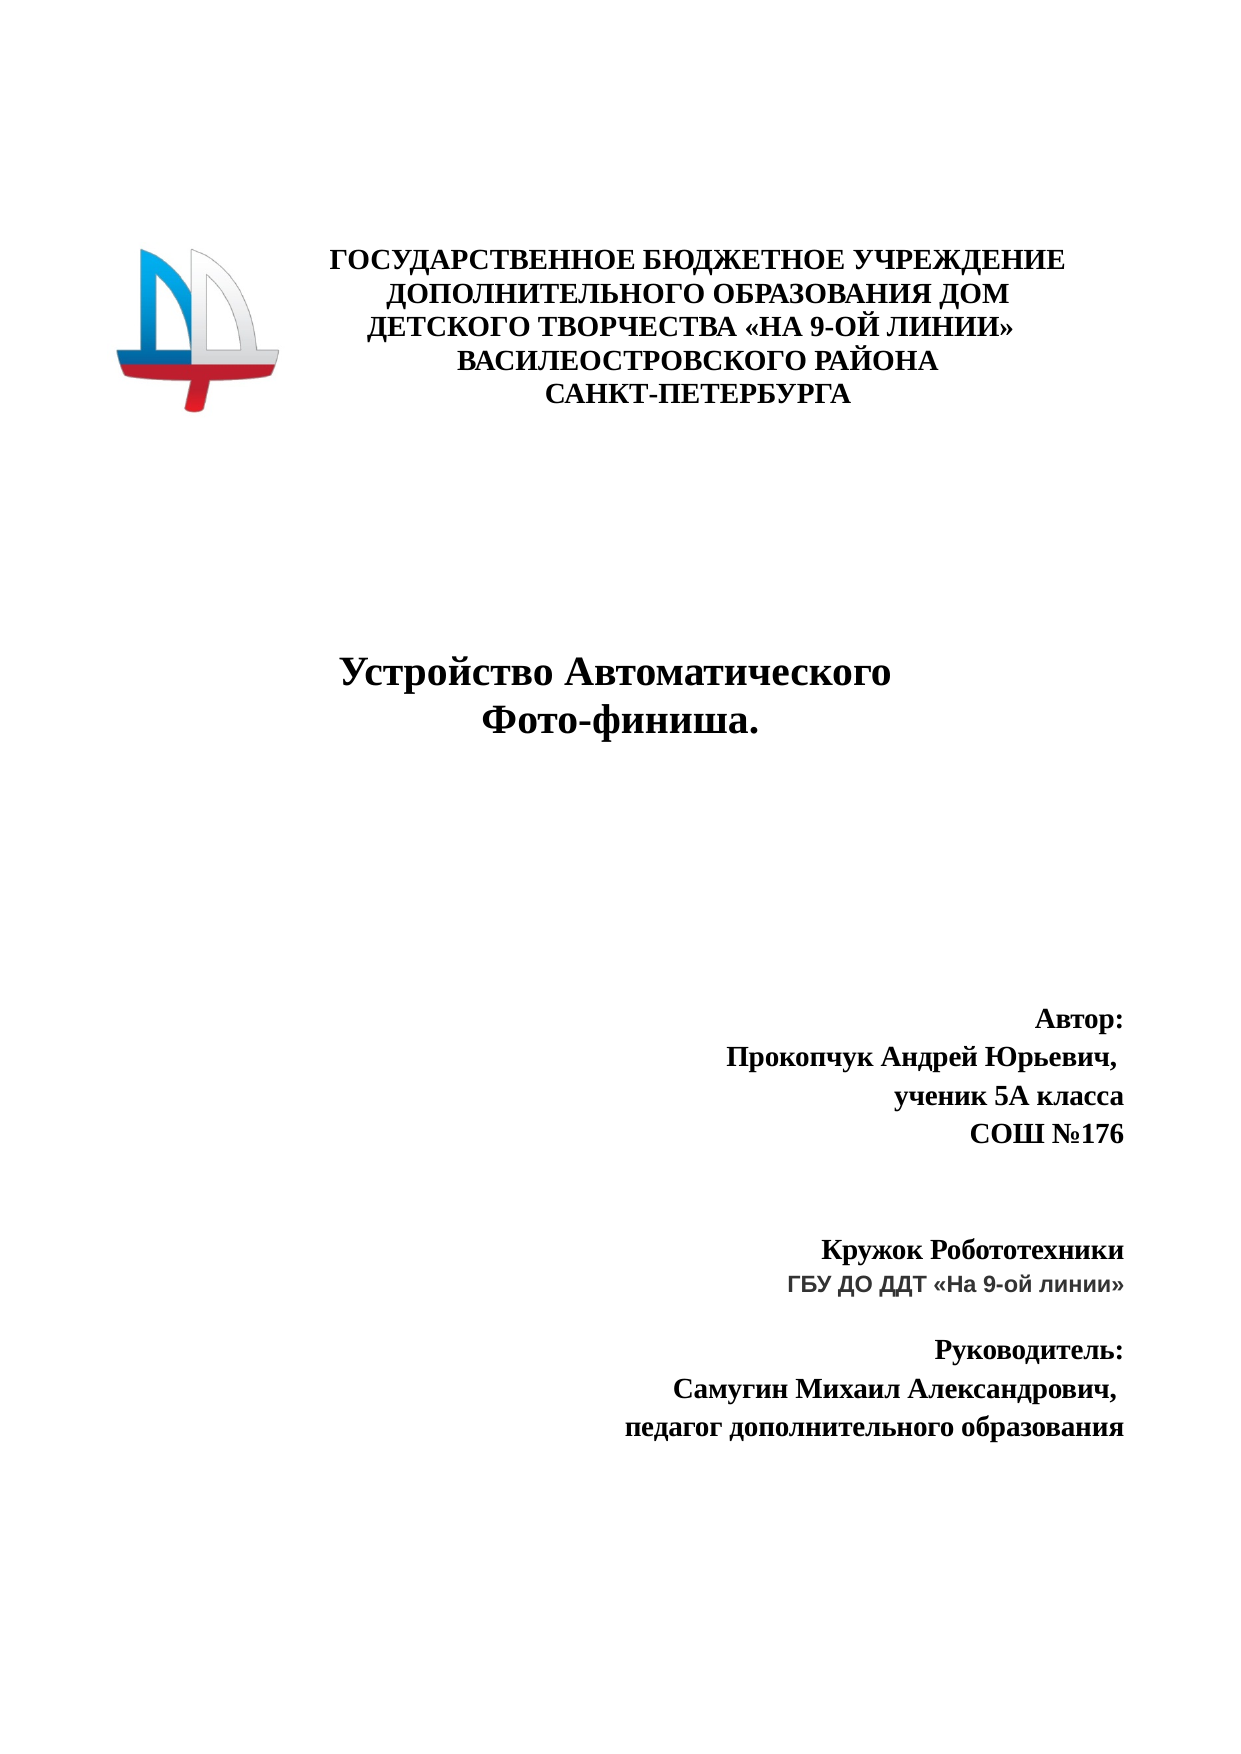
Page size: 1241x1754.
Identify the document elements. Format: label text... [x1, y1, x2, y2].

table_header [96, 243, 303, 448]
table_header ГОСУДАРСТВЕННОЕ БЮДЖЕТНОЕ УЧРЕЖДЕНИЕ ДОПОЛНИТЕЛЬНОГО ОБРАЗОВАНИЯ ДОМ ДЕТСКОГО ТВОРЧЕСТВА «НА 9-ОЙ ЛИНИИ» ВАСИЛЕОСТРОВСКОГО РАЙОНА САНКТ-ПЕТЕРБУРГА [303, 243, 1093, 448]
text Фото-финиша. [118, 694, 1122, 742]
text Руководитель: [118, 1332, 1124, 1366]
text Автор: [118, 1001, 1124, 1034]
picture [107, 242, 287, 418]
text СОШ №176 [118, 1116, 1124, 1150]
text Прокопчук Андрей Юрьевич, [118, 1039, 1124, 1073]
text ученик 5А класса [118, 1078, 1124, 1111]
text Кружок Робототехники [118, 1232, 1124, 1266]
text ГБУ ДО ДДТ «На 9-ой линии» [118, 1271, 1124, 1297]
text педагог дополнительного образования [129, 1409, 1124, 1443]
text Самугин Михаил Александрович, [118, 1371, 1124, 1404]
text Устройство Автоматического [118, 646, 1122, 694]
